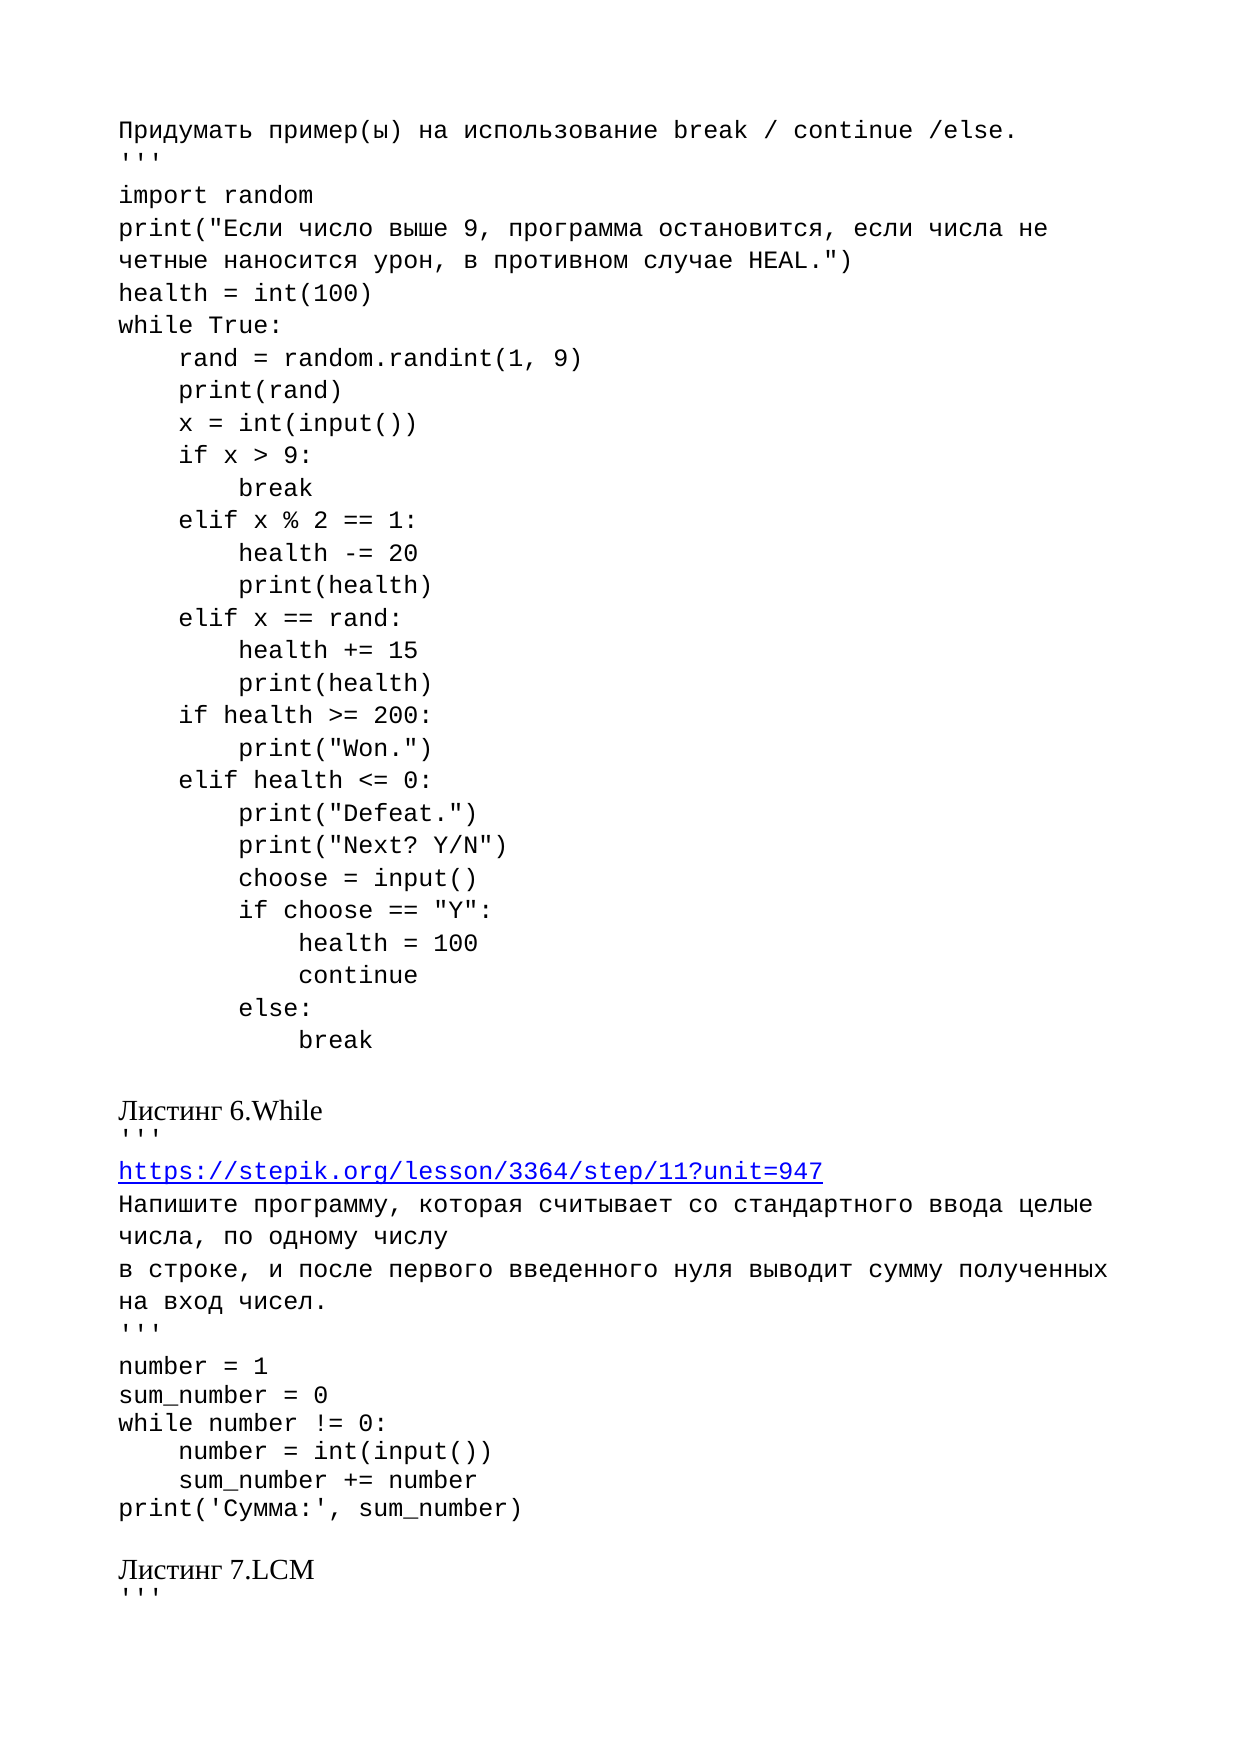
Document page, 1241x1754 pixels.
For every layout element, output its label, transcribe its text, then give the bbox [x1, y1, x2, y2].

text Листинг 7.LCM [118, 1552, 1122, 1585]
text Листинг 6.While [118, 1093, 1122, 1126]
text import random print("Если число выше 9, программа остановится, если числа не четные наносится урон, в противном случае HEAL.") health = int(100) while True: rand = random.randint(1, 9) print(rand) x = int(input()) if x > 9: break elif x % 2 == 1: health -= 20 print(health) elif x == rand: health += 15 print(health) if health >= 200: print("Won.") elif health <= 0: print("Defeat.") print("Next? Y/N") choose = input() if choose == "Y": health = 100 continue else: break [118, 183, 1122, 1056]
text Придумать пример(ы) на использование break / continue /else. [118, 118, 1122, 146]
text https://stepik.org/lesson/3364/step/11?unit=947 [118, 1159, 1122, 1187]
text ''' [118, 151, 1122, 179]
text Напишите программу, которая считывает со стандартного ввода целые числа, по одному числу [118, 1191, 1122, 1252]
text ''' [118, 1585, 1122, 1614]
text ''' [118, 1126, 1122, 1155]
text number = 1 sum_number = 0 while number != 0: number = int(input()) sum_number += number print('Сумма:', sum_number) [118, 1354, 1122, 1524]
text в строке, и после первого введенного нуля выводит сумму полученных на вход чисел. [118, 1256, 1122, 1317]
text ''' [118, 1321, 1122, 1350]
